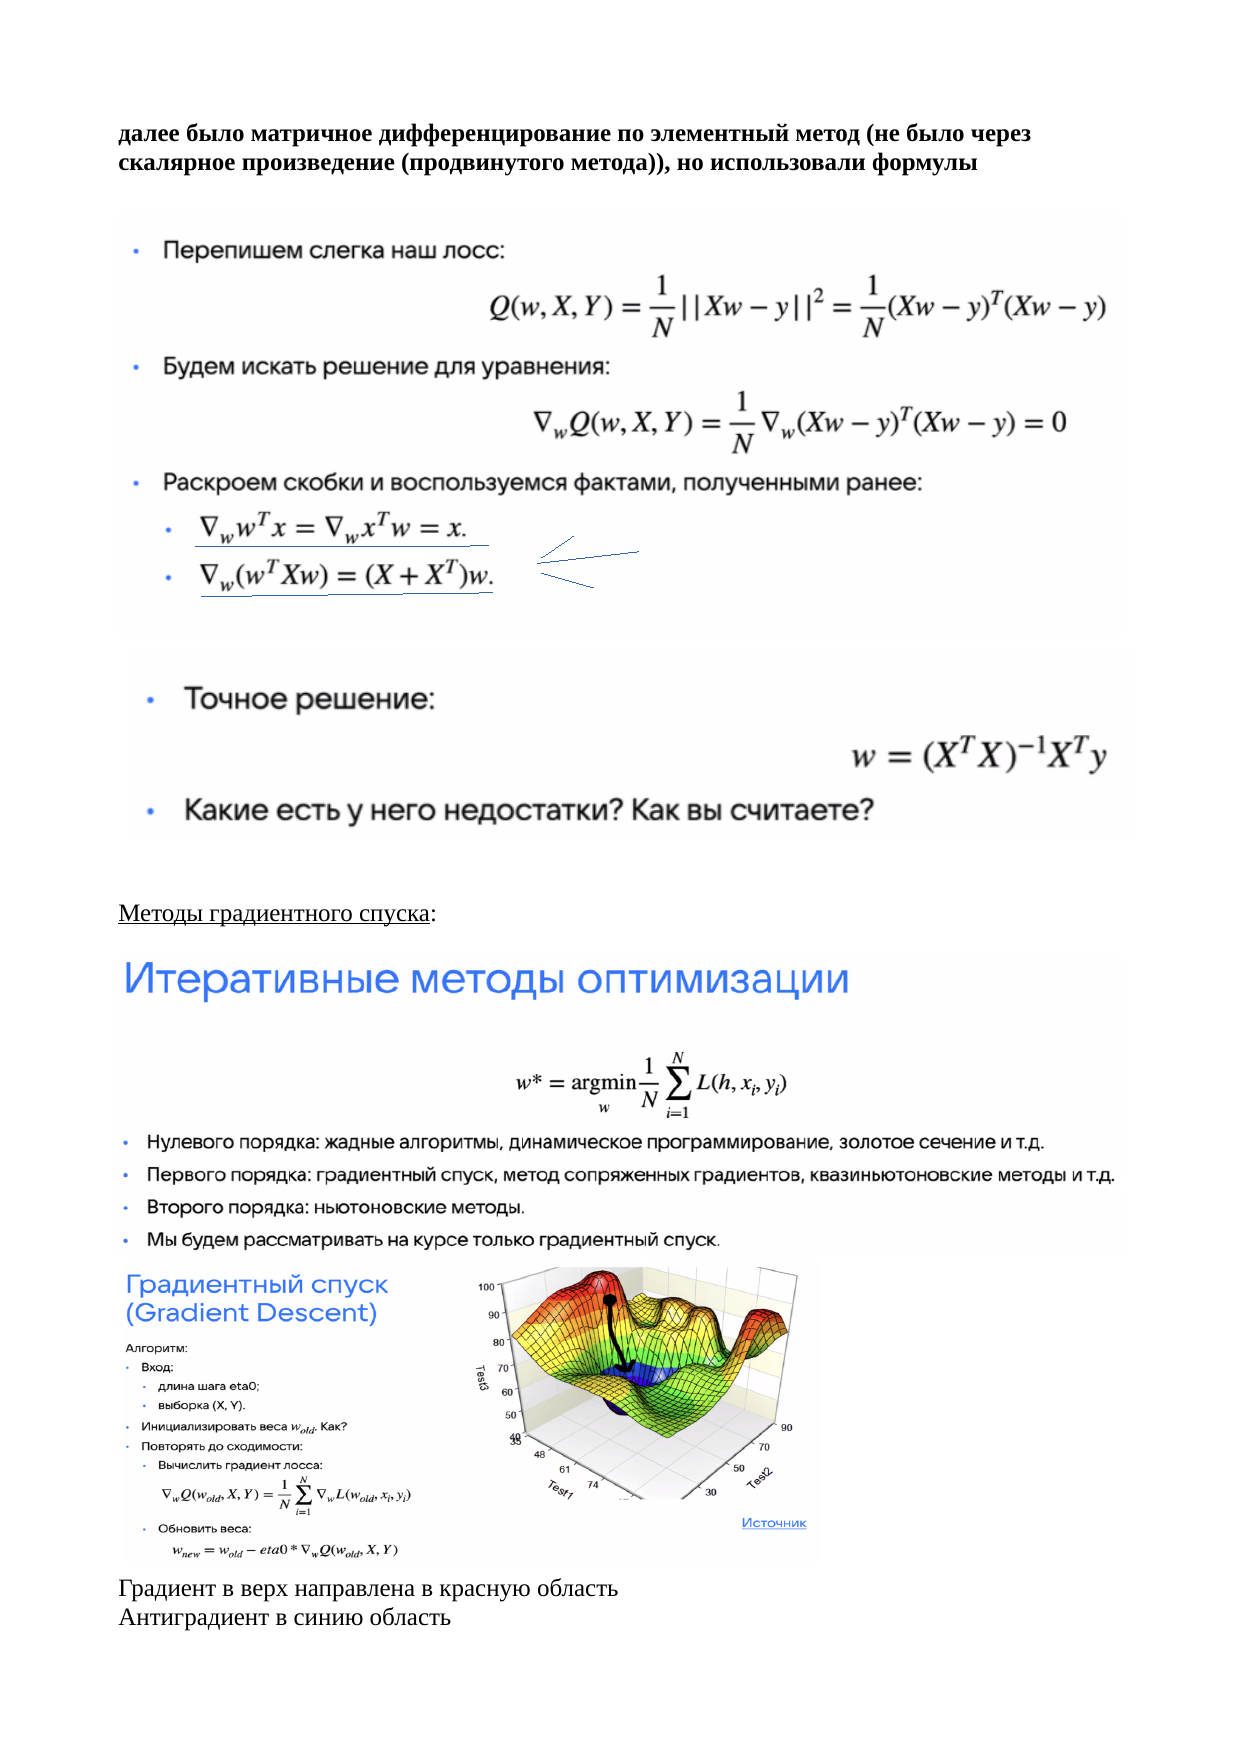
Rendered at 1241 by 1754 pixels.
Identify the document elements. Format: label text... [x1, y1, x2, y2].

picture [118, 213, 1123, 634]
picture [123, 1263, 820, 1563]
picture [118, 955, 1123, 1257]
text Методы градиентного спуска: [118, 898, 1122, 926]
text Градиент в верх направлена в красную область [118, 1573, 1122, 1602]
picture [128, 652, 1133, 841]
text Антиградиент в синию область [118, 1602, 1122, 1631]
text далее было матричное дифференцирование по элементный метод (не было через скалярное произведение (продвинутого метода)), но использовали формулы [118, 118, 1122, 176]
